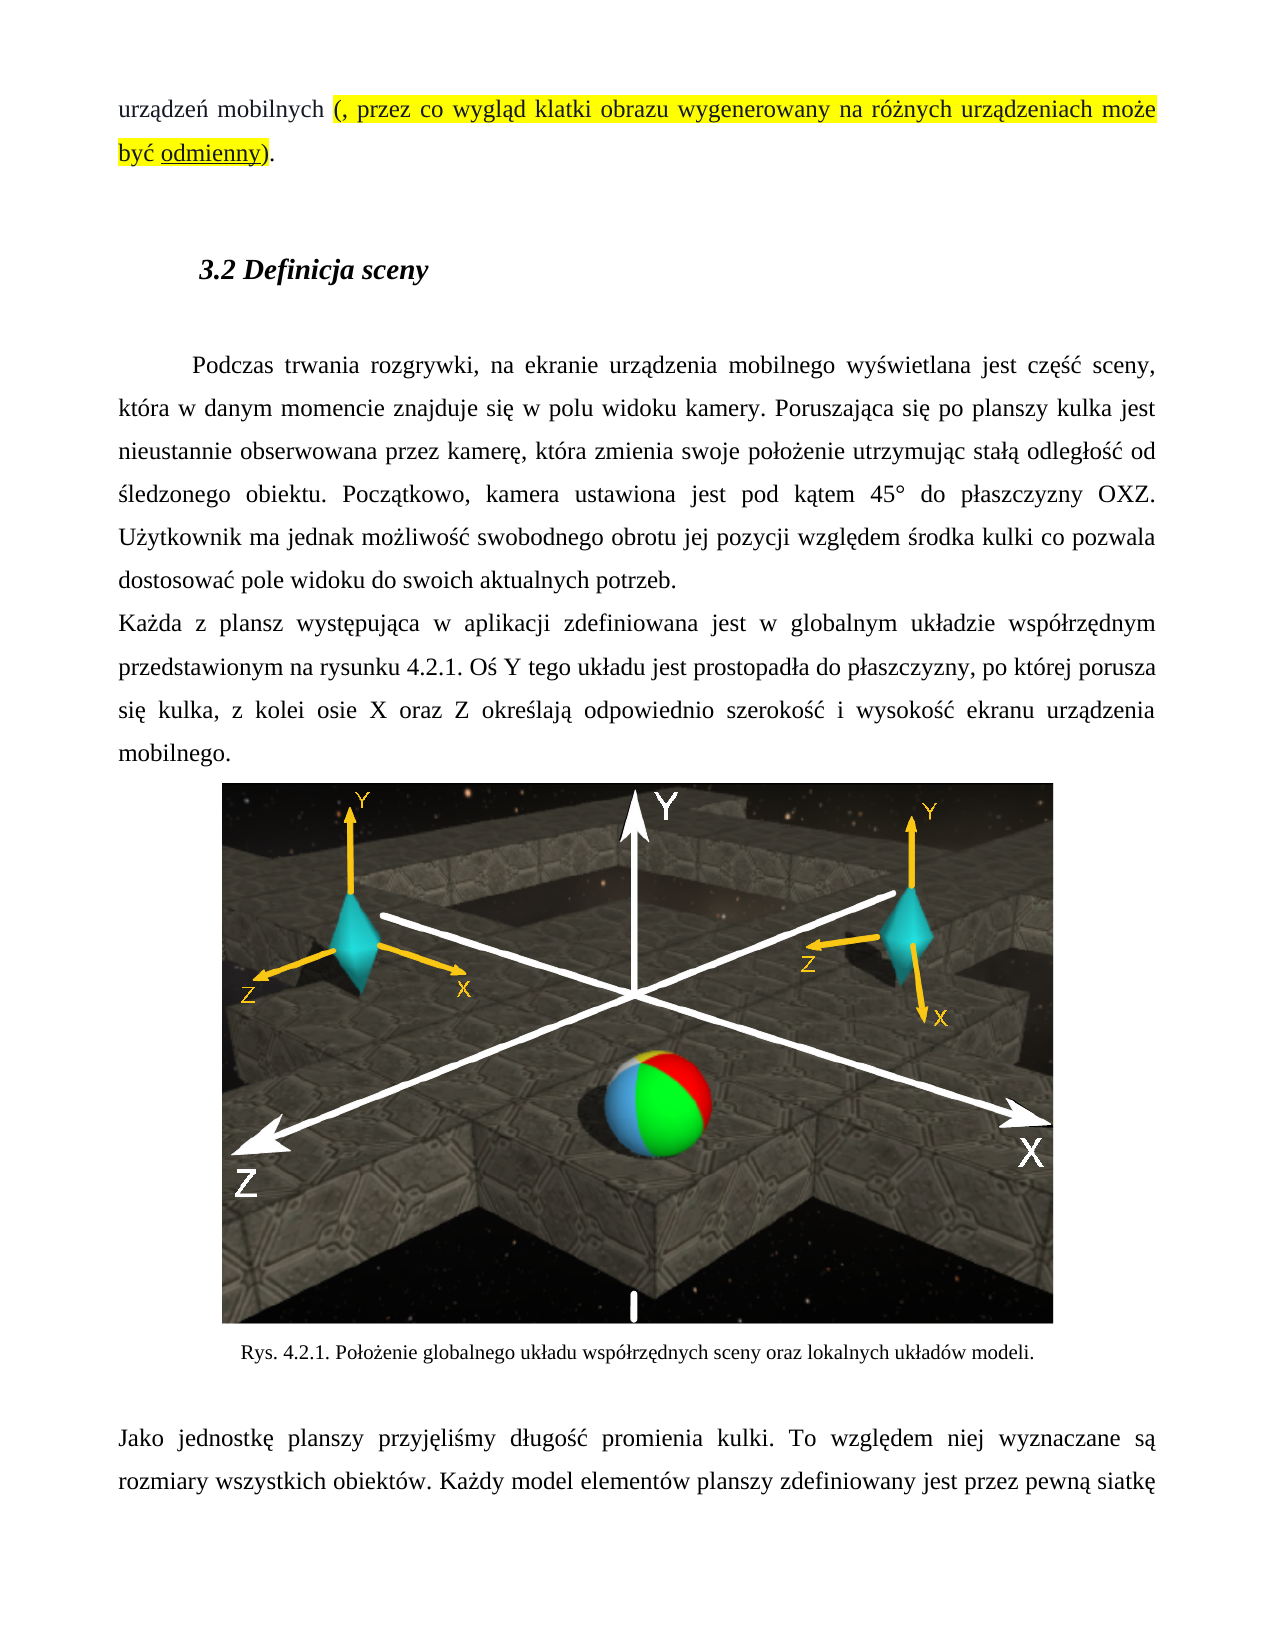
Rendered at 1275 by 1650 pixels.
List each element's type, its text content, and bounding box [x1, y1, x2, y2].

text Podczas trwania rozgrywki, na ekranie urządzenia mobilnego wyświetlana jest część sceny, która w danym momencie znajduje się w polu widoku kamery. Poruszająca się po planszy kulka jest nieustannie obserwowana przez kamerę, która zmienia swoje położenie utrzymując stałą odległość od śledzonego obiektu. Początkowo, kamera ustawiona jest pod kątem 45° do płaszczyzny OXZ. Użytkownik ma jednak możliwość swobodnego obrotu jej pozycji względem środka kulki co pozwala dostosować pole widoku do swoich aktualnych potrzeb. [118, 350, 1157, 594]
text Jako jednostkę planszy przyjęliśmy długość promienia kulki. To względem niej wyznaczane są rozmiary wszystkich obiektów. Każdy model elementów planszy zdefiniowany jest przez pewną siatkę [118, 1423, 1157, 1494]
text Każda z plansz występująca w aplikacji zdefiniowana jest w globalnym układzie współrzędnym przedstawionym na rysunku 4.2.1. Oś Y tego układu jest prostopadła do płaszczyzny, po której porusza się kulka, z kolei osie X oraz Z określają odpowiednio szerokość i wysokość ekranu urządzenia mobilnego. [118, 608, 1157, 767]
text urządzeń mobilnych (, przez co wygląd klatki obrazu wygenerowany na różnych urządzeniach może być odmienny). [118, 94, 1157, 166]
picture [221, 782, 1054, 1324]
subtitle Definicja sceny [192, 252, 1157, 286]
text Rys. 4.2.1. Położenie globalnego układu współrzędnych sceny oraz lokalnych układów modeli. [118, 1340, 1157, 1364]
